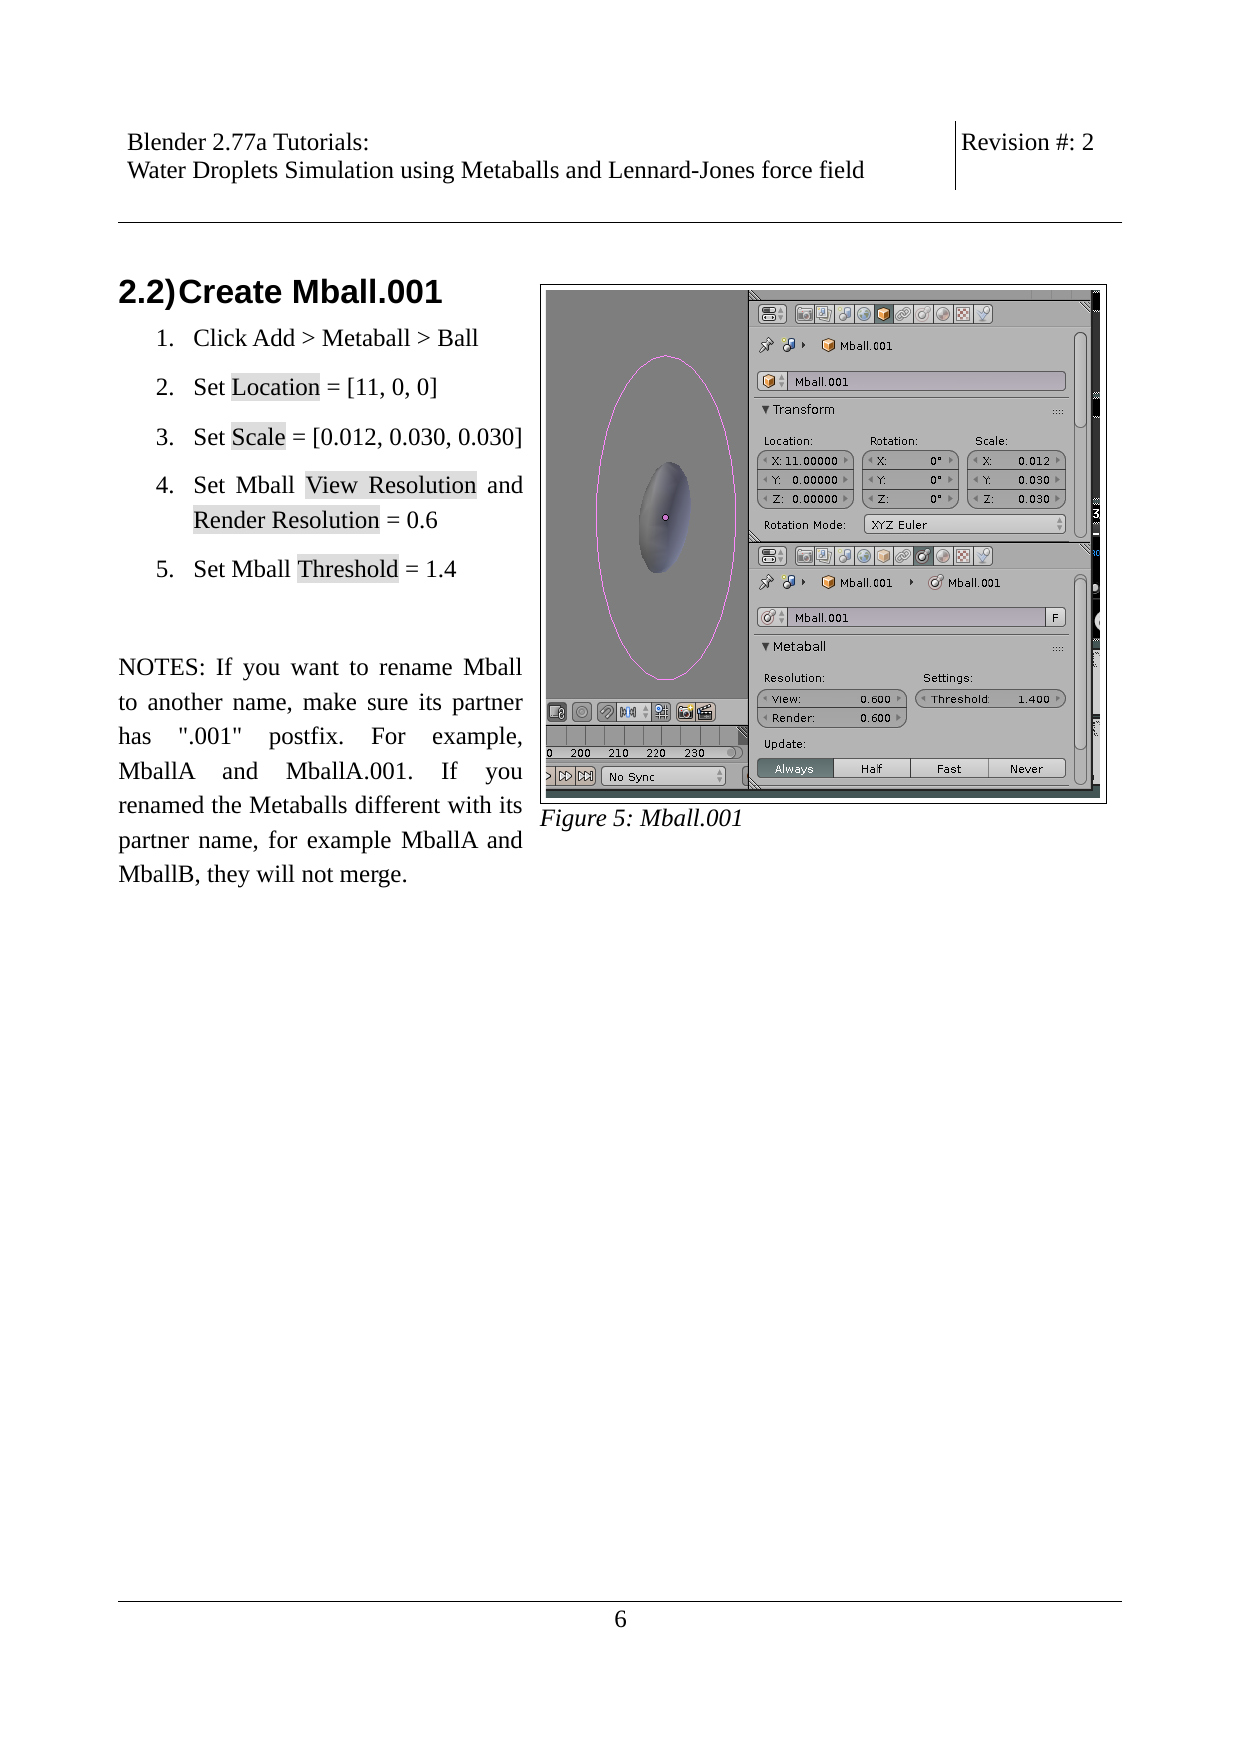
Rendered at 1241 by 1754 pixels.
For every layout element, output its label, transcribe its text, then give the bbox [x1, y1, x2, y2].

text Figure 5: Mball.001 [539, 285, 1106, 832]
subtitle Create Mball.001 [118, 272, 523, 311]
list Set Location = [11, 0, 0] [156, 372, 523, 401]
list Click Add > Metaball > Ball [156, 323, 523, 352]
picture [545, 290, 1100, 798]
list Set Mball Threshold = 1.4 [156, 554, 523, 583]
text NOTES: If you want to rename Mball to another name, make sure its partner has ".001" postfix. For example, MballA and MballA.001. If you renamed the Metaballs different with its partner name, for example MballA and MballB, they will not merge. [118, 652, 523, 888]
list Set Scale = [0.012, 0.030, 0.030] [156, 422, 523, 450]
list Set Mball View Resolution and Render Resolution = 0.6 [156, 471, 523, 534]
